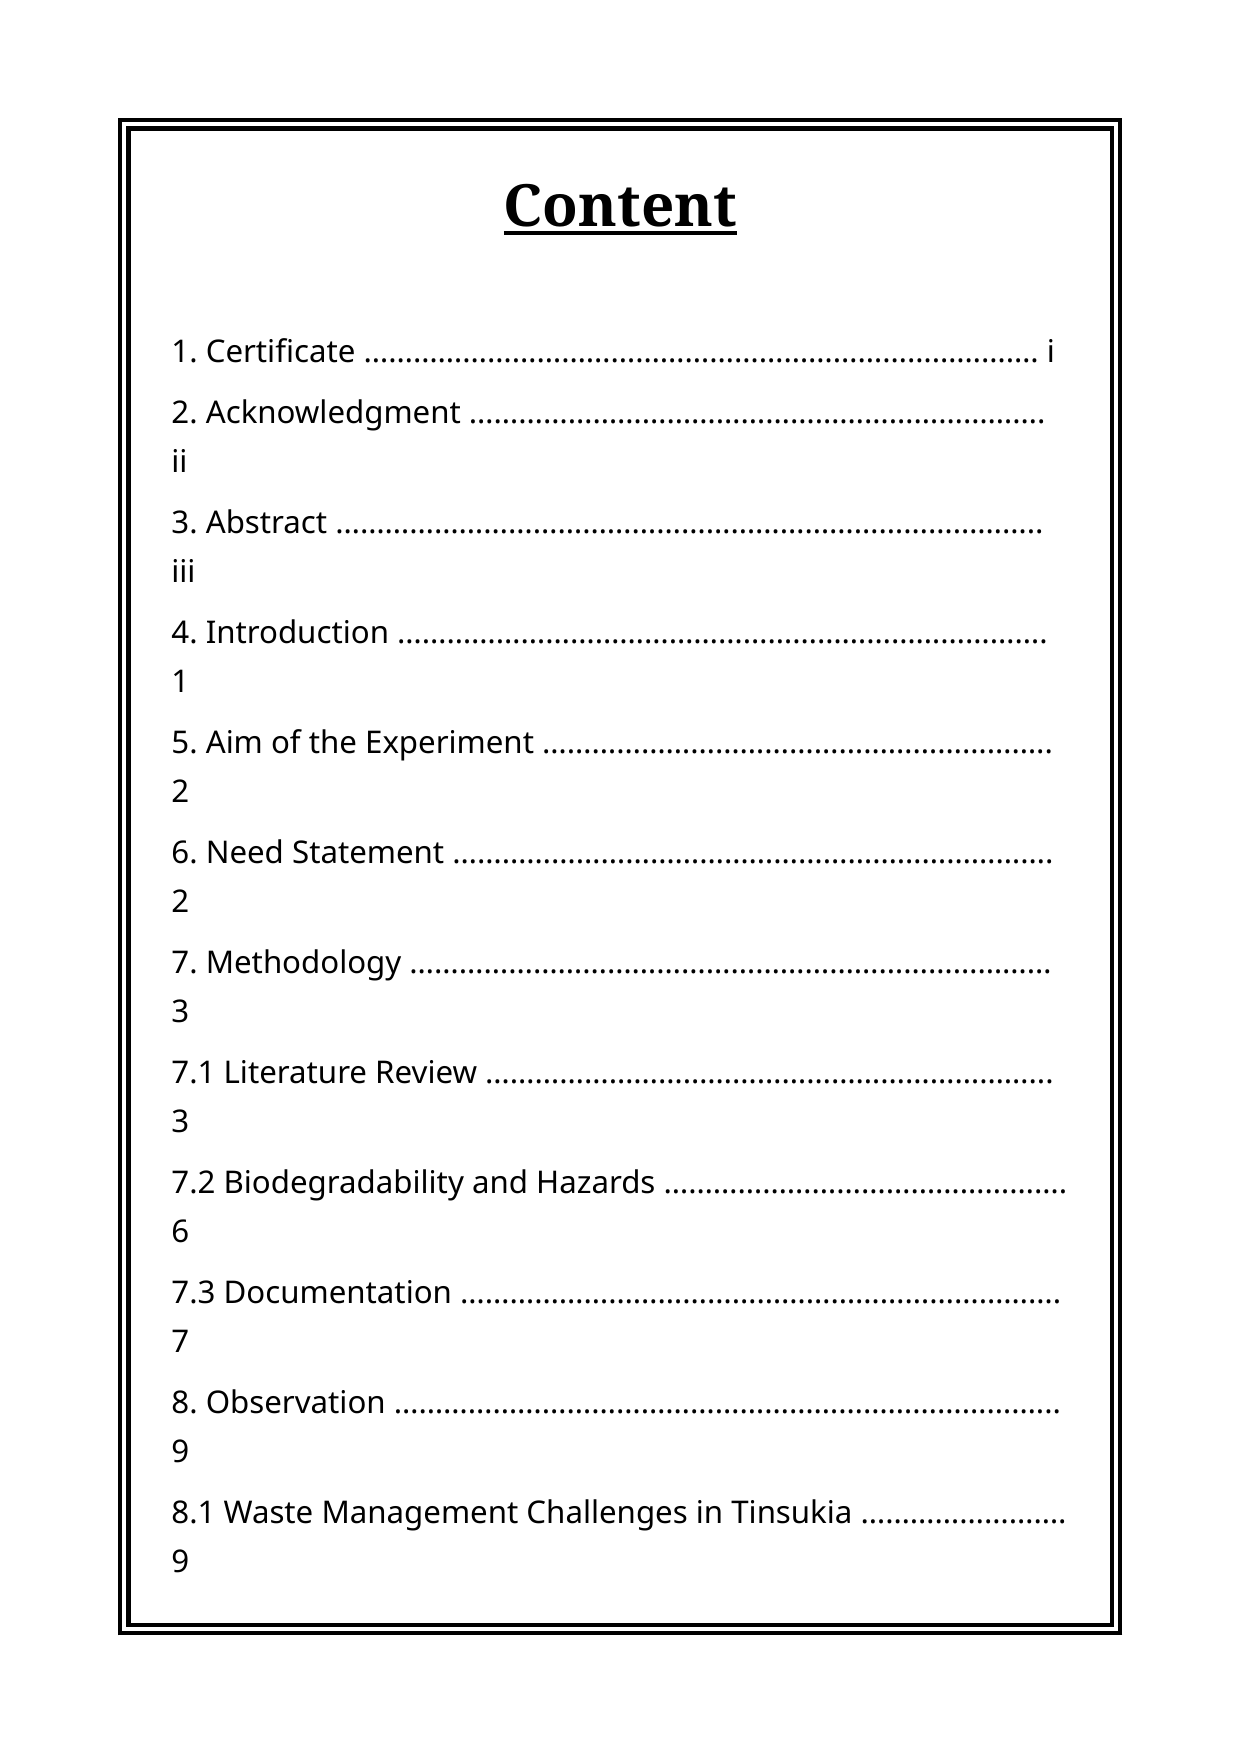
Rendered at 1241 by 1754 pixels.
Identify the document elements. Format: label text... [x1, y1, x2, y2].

text 7. Methodology …………………………………………………………………… 3 [171, 939, 1069, 1031]
text 4. Introduction ……………………………………………………………………. 1 [171, 609, 1069, 701]
text 7.3 Documentation ………………………………………………………………. 7 [171, 1269, 1069, 1361]
text 7.2 Biodegradability and Hazards …………………………………………. 6 [171, 1159, 1069, 1251]
text 2. Acknowledgment ……………………………………………………………. ii [171, 389, 1069, 481]
text 1. Certificate ………………………………………………………………………. i [171, 328, 1069, 371]
text 3. Abstract ………………………………………………………………………….. iii [171, 499, 1069, 591]
text Content [171, 164, 1069, 243]
text 8. Observation ……………………………………………………………………... 9 [171, 1379, 1069, 1471]
text 8.1 Waste Management Challenges in Tinsukia ……………………. 9 [171, 1489, 1069, 1581]
text 7.1 Literature Review …………………………………………………………... 3 [171, 1049, 1069, 1141]
text 5. Aim of the Experiment …………………………………………………….. 2 [171, 719, 1069, 811]
text 6. Need Statement ………………………………………………………………. 2 [171, 829, 1069, 921]
